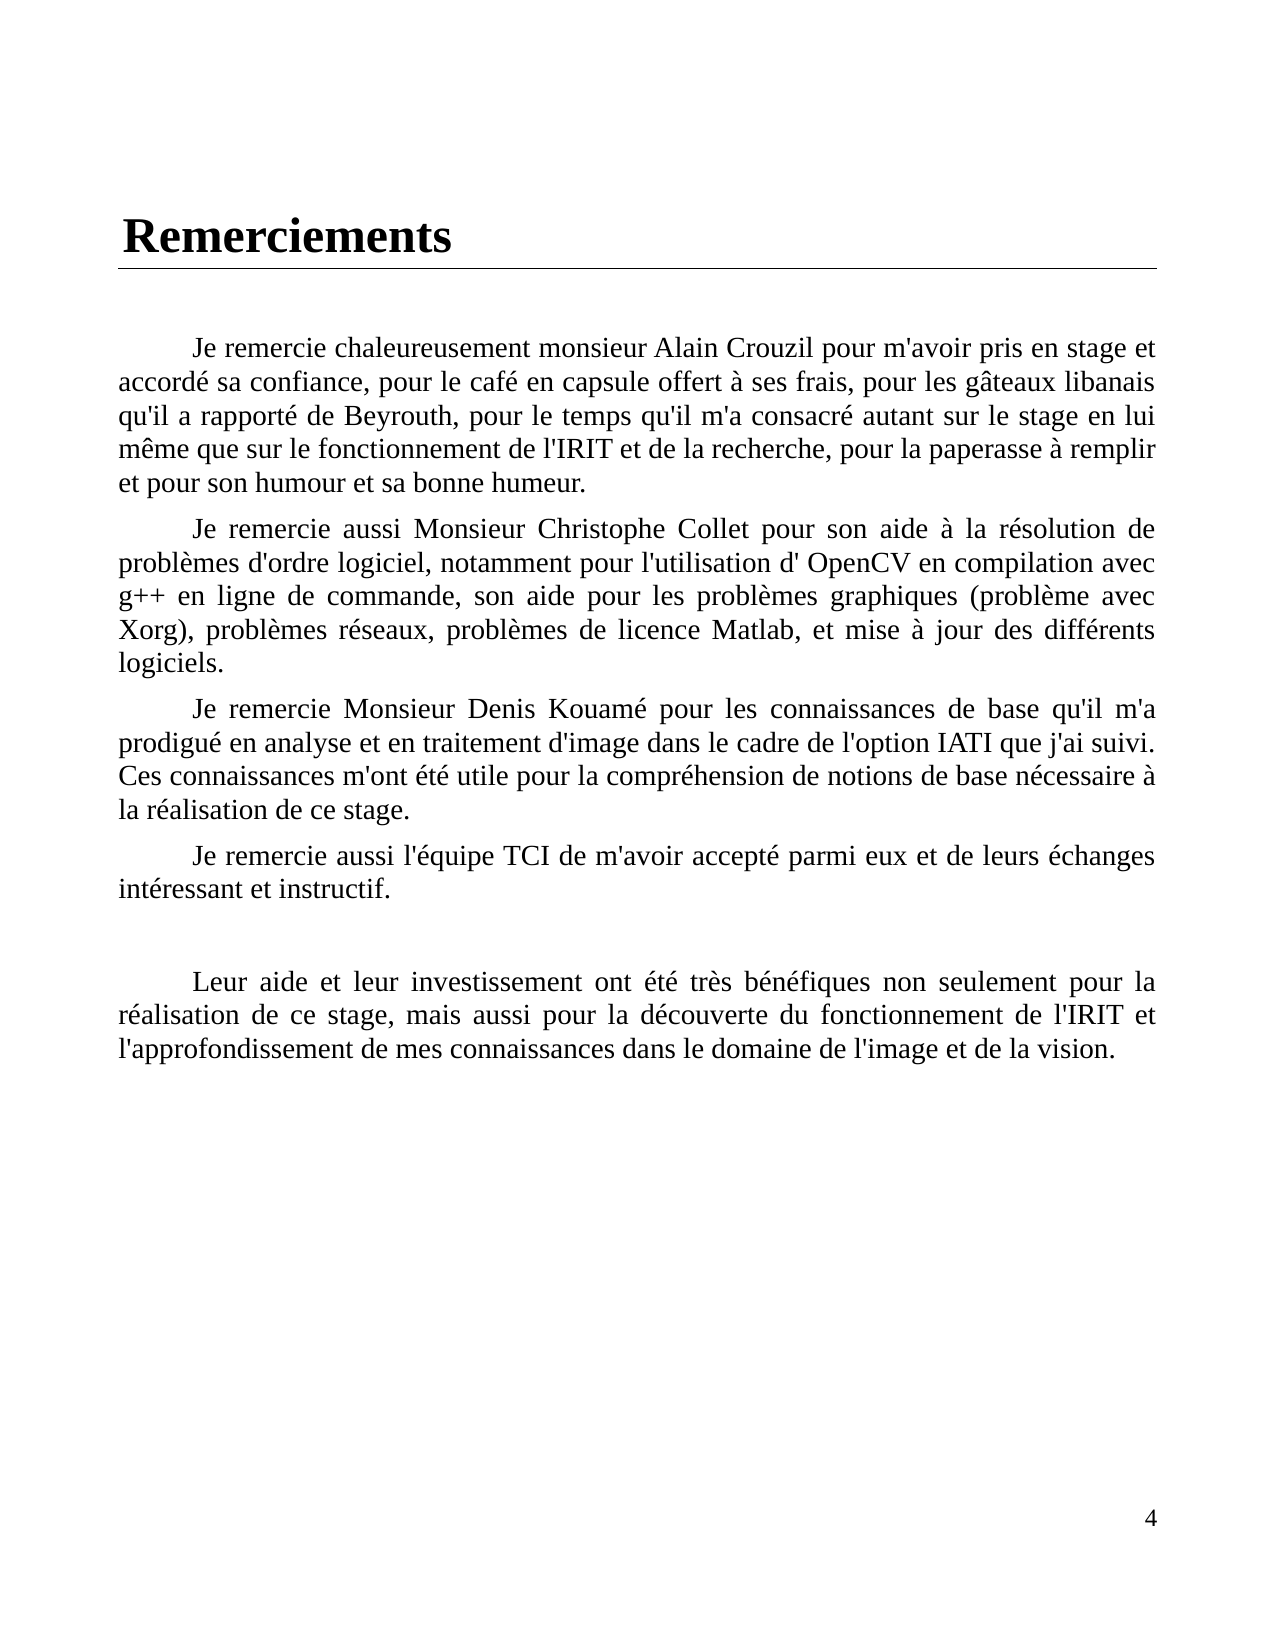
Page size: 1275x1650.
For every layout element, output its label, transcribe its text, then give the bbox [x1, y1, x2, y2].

text Je remercie aussi l'équipe TCI de m'avoir accepté parmi eux et de leurs échanges intéressant et instructif. [118, 838, 1157, 905]
text Leur aide et leur investissement ont été très bénéfiques non seulement pour la réalisation de ce stage, mais aussi pour la découverte du fonctionnement de l'IRIT et l'approfondissement de mes connaissances dans le domaine de l'image et de la vision. [118, 964, 1157, 1064]
text Je remercie chaleureusement monsieur Alain Crouzil pour m'avoir pris en stage et accordé sa confiance, pour le café en capsule offert à ses frais, pour les gâteaux libanais qu'il a rapporté de Beyrouth, pour le temps qu'il m'a consacré autant sur le stage en lui même que sur le fonctionnement de l'IRIT et de la recherche, pour la paperasse à remplir et pour son humour et sa bonne humeur. [118, 326, 1157, 499]
text Je remercie Monsieur Denis Kouamé pour les connaissances de base qu'il m'a prodigué en analyse et en traitement d'image dans le cadre de l'option IATI que j'ai suivi. Ces connaissances m'ont été utile pour la compréhension de notions de base nécessaire à la réalisation de ce stage. [118, 691, 1157, 826]
text Je remercie aussi Monsieur Christophe Collet pour son aide à la résolution de problèmes d'ordre logiciel, notamment pour l'utilisation d' OpenCV en compilation avec g++ en ligne de commande, son aide pour les problèmes graphiques (problème avec Xorg), problèmes réseaux, problèmes de licence Matlab, et mise à jour des différents logiciels. [118, 511, 1157, 679]
subtitle Remerciements [118, 201, 1157, 268]
